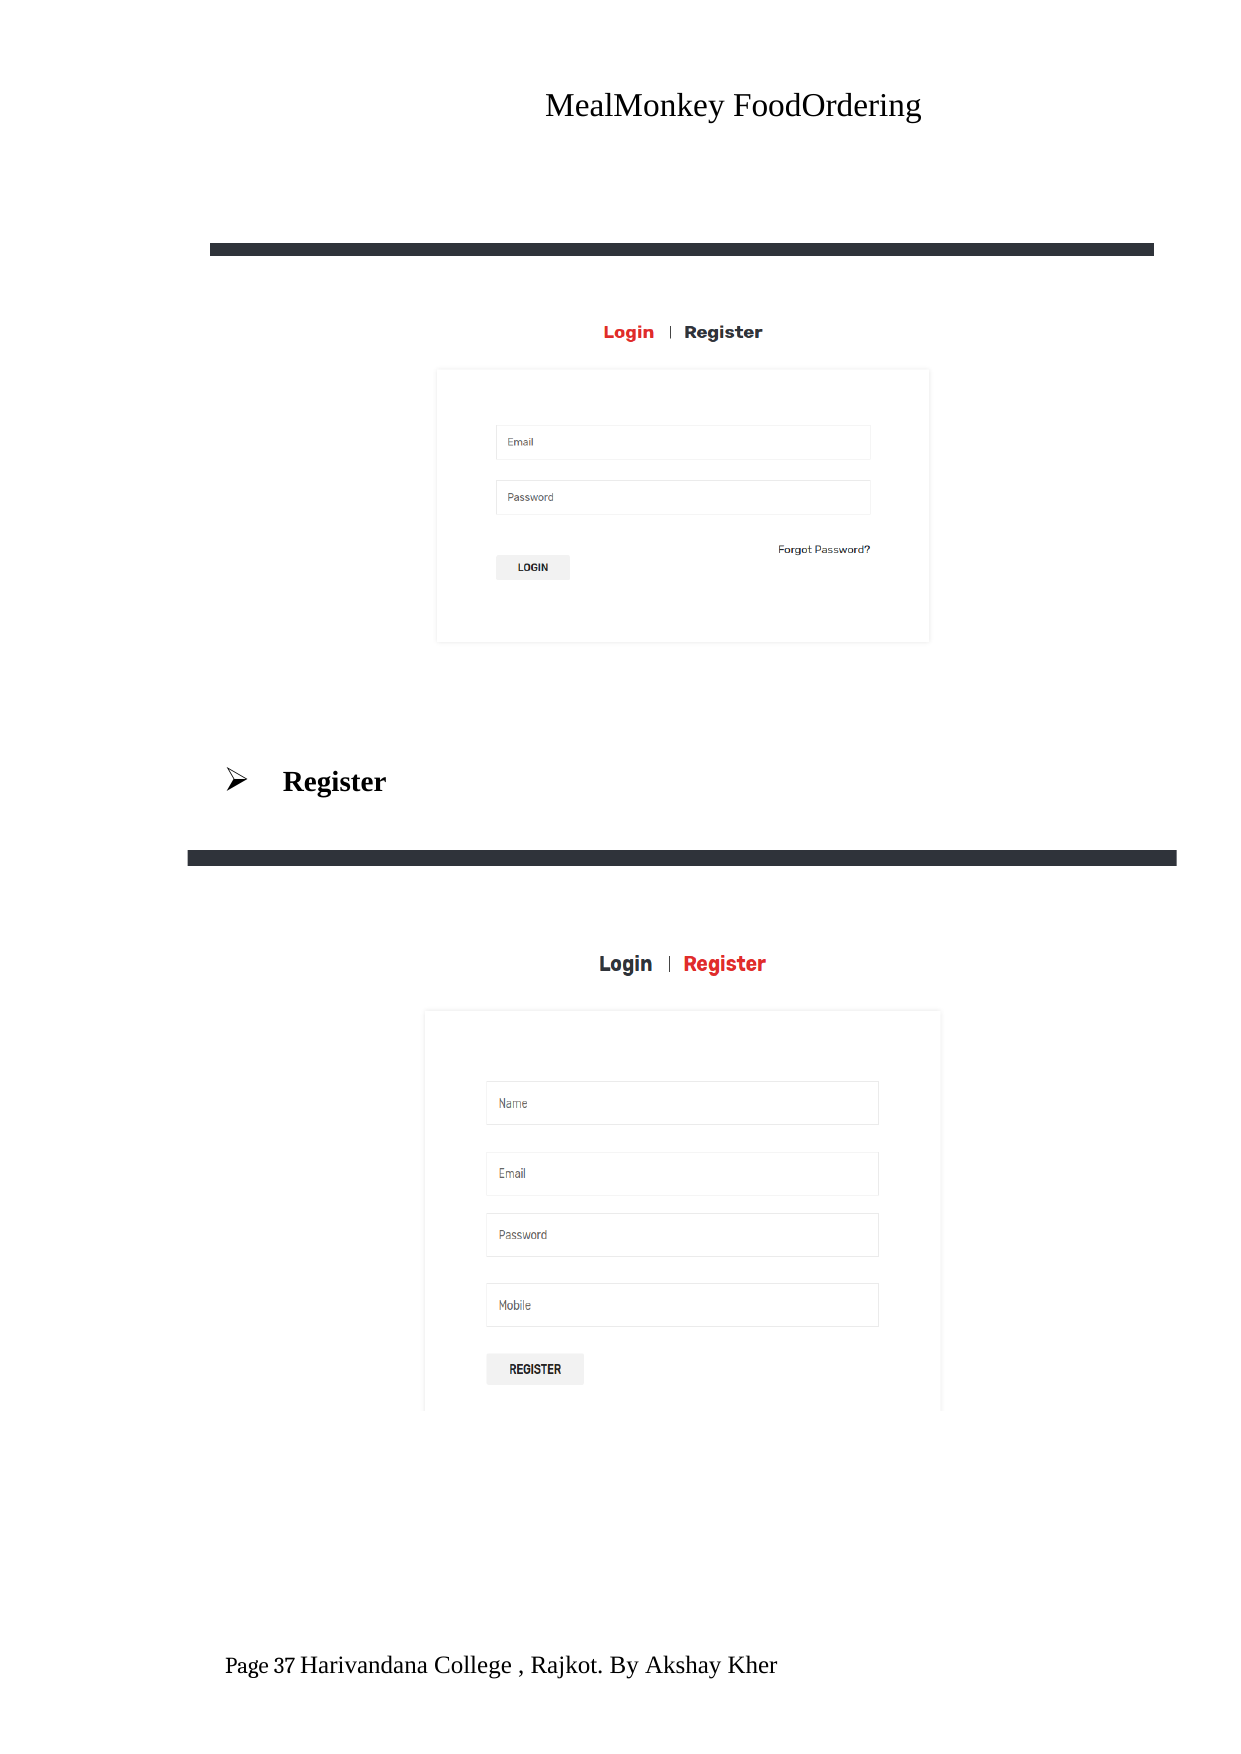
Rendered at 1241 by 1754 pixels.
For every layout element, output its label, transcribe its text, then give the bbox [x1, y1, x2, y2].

picture [187, 850, 1177, 1411]
picture [210, 243, 1154, 684]
list Register [223, 764, 1211, 799]
